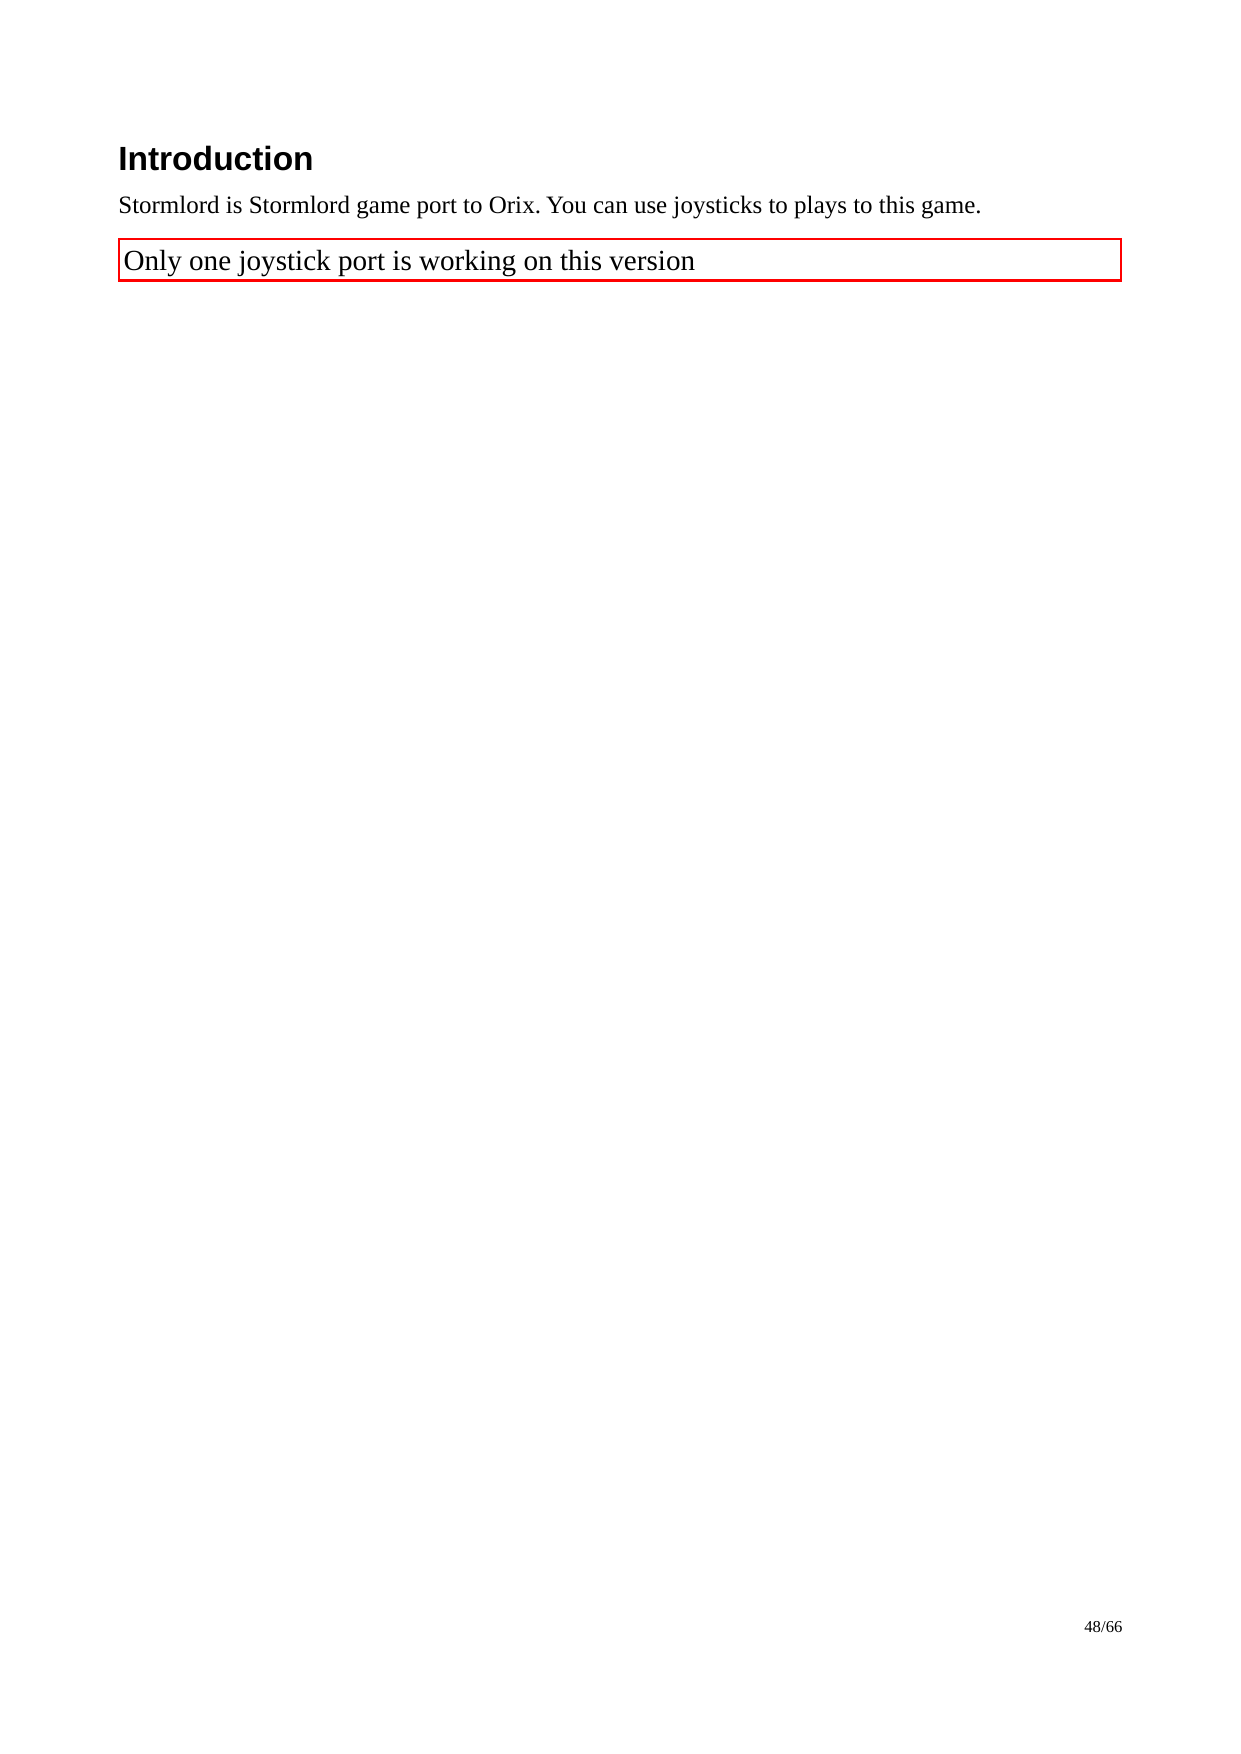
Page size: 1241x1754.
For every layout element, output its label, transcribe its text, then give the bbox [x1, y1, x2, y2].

text Stormlord is Stormlord game port to Orix. You can use joysticks to plays to this game. [118, 190, 1122, 219]
subtitle Introduction [118, 139, 1122, 178]
subtitle Only one joystick port is working on this version [120, 240, 1120, 279]
